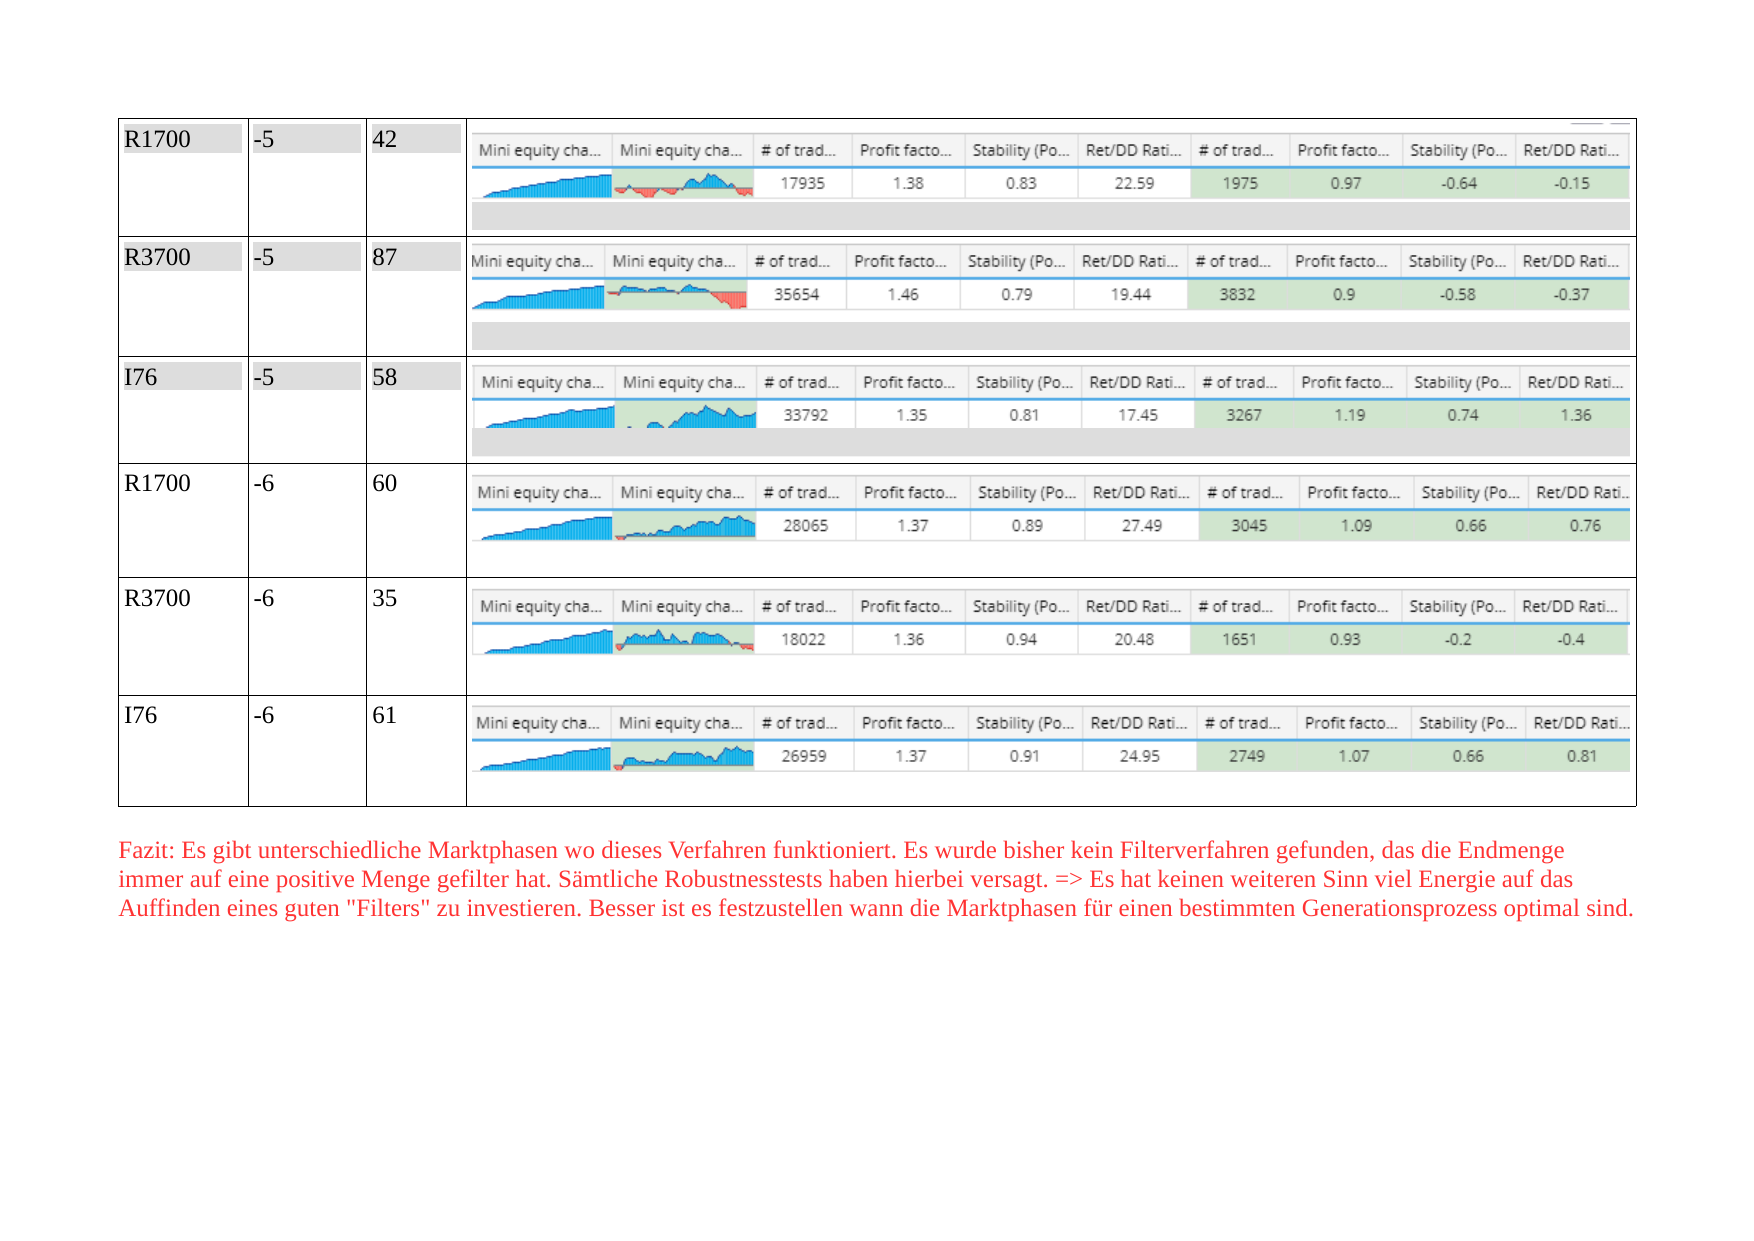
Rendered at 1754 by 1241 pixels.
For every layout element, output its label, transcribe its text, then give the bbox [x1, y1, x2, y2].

table_cell I76 [119, 357, 248, 462]
table_cell 42 [367, 119, 466, 236]
table_cell [467, 464, 1636, 542]
table_cell -5 [249, 119, 366, 236]
table_cell [467, 357, 1636, 462]
table_cell 60 [367, 464, 466, 577]
table_cell [467, 543, 1636, 577]
picture [472, 241, 1630, 322]
table_cell -5 [249, 357, 366, 462]
table_cell R3700 [119, 237, 248, 356]
table_cell [467, 237, 1636, 356]
table_cell 58 [367, 357, 466, 462]
table_cell R1700 [119, 464, 248, 577]
table_cell -6 [249, 578, 366, 694]
table_cell [467, 578, 1636, 694]
picture [472, 123, 1630, 202]
table_cell I76 [119, 696, 248, 806]
table_cell -6 [249, 464, 366, 577]
picture [472, 582, 1630, 661]
table_cell 35 [367, 578, 466, 694]
table_cell R1700 [119, 119, 248, 236]
picture [472, 468, 1630, 543]
text Fazit: Es gibt unterschiedliche Marktphasen wo dieses Verfahren funktioniert. Es wurde bisher kein Filterverfahren gefunden, das die Endmenge immer auf eine positive Menge gefilter hat. Sämtliche Robustnesstests haben hierbei versagt. => Es hat keinen weiteren Sinn viel Energie auf das Auffinden eines guten "Filters" zu investieren. Besser ist es festzustellen wann die Marktphasen für einen bestimmten Generationsprozess optimal sind. [118, 835, 1636, 921]
picture [472, 700, 1630, 772]
table_cell [467, 119, 1636, 236]
table_cell -6 [249, 696, 366, 806]
table_cell 61 [367, 696, 466, 806]
table_cell [467, 696, 1636, 806]
table_cell R3700 [119, 578, 248, 694]
picture [472, 361, 1630, 428]
table_cell -5 [249, 237, 366, 356]
table_cell 87 [367, 237, 466, 356]
